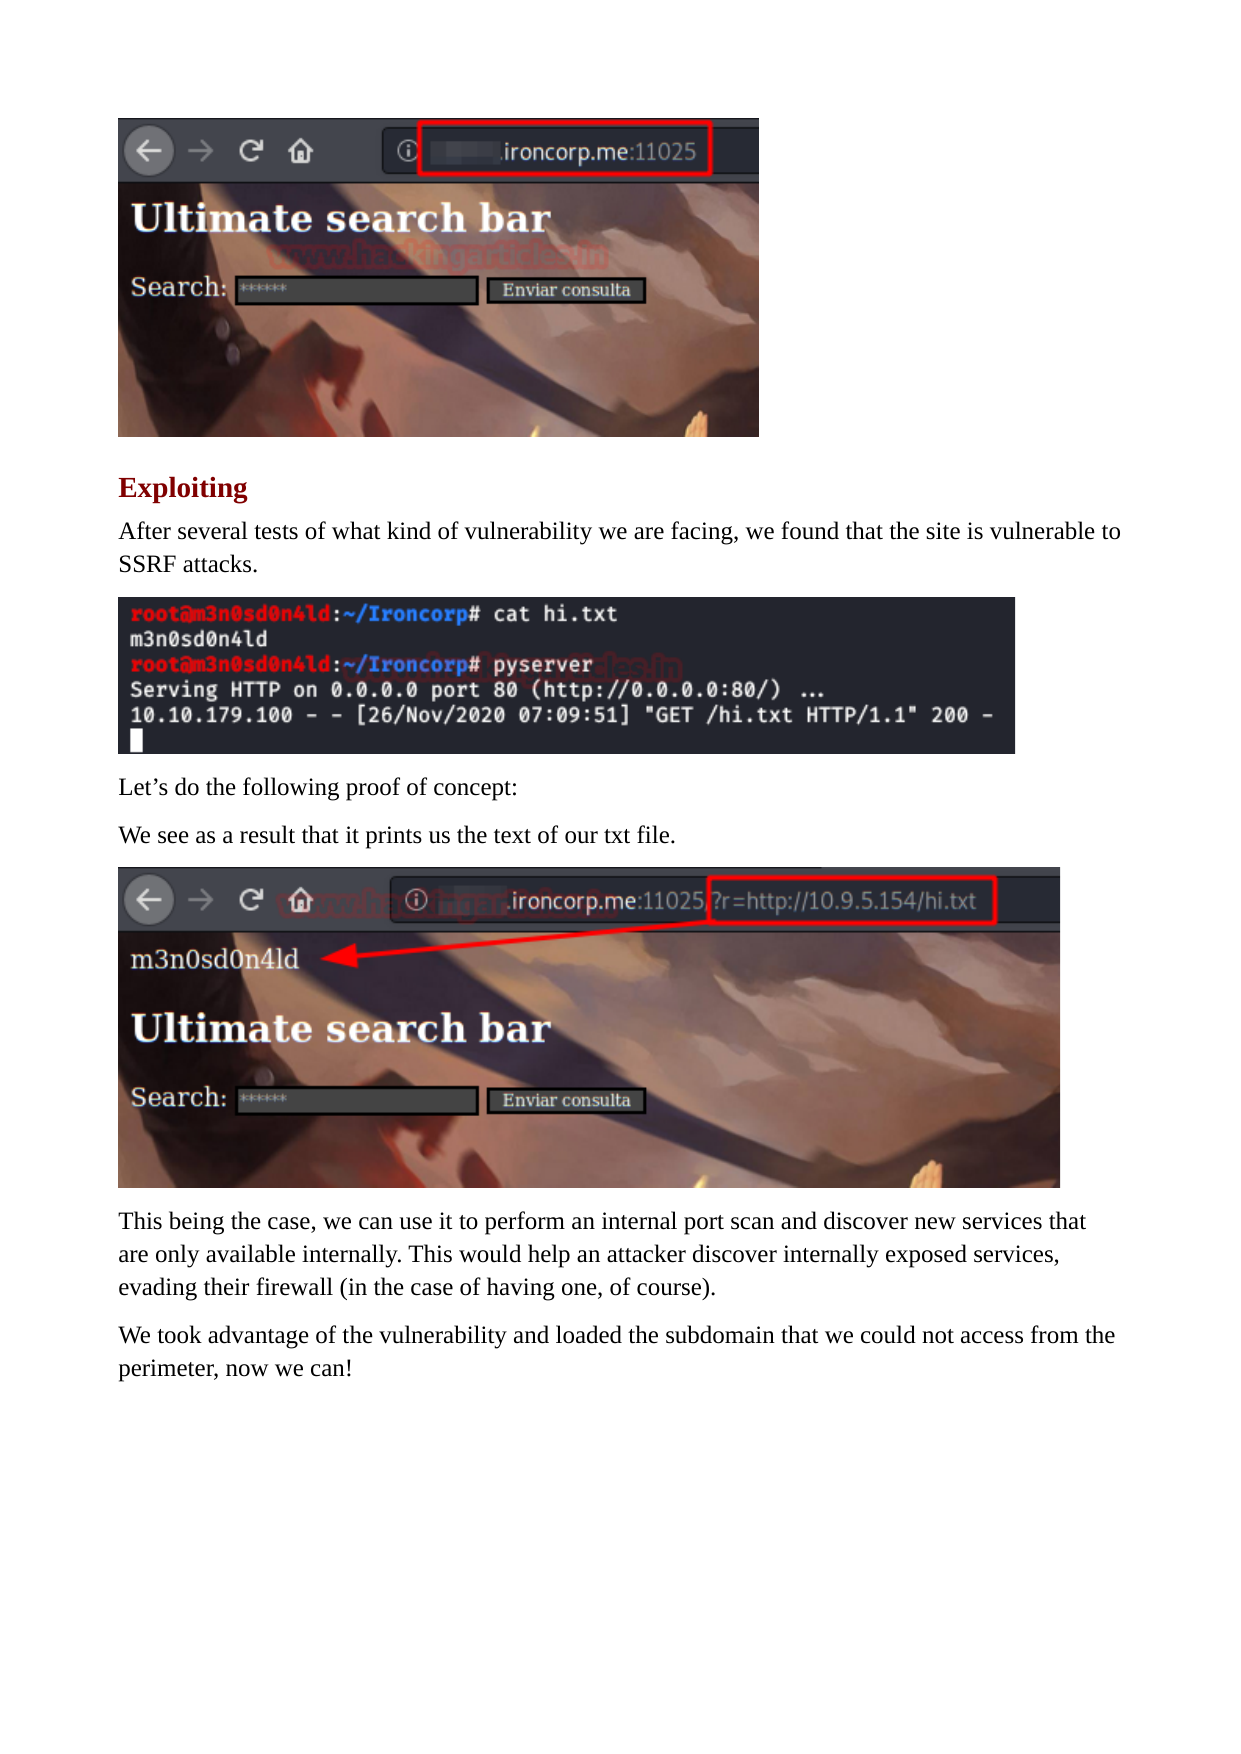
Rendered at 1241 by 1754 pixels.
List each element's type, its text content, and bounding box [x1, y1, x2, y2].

picture [118, 867, 1061, 1188]
text This being the case, we can use it to perform an internal port scan and discover new services that are only available internally. This would help an attacker discover internally exposed services, evading their firewall (in the case of having one, of course). [118, 1206, 1122, 1301]
text We see as a result that it prints us the text of our txt file. [118, 820, 1122, 848]
picture [118, 118, 759, 437]
text Let’s do the following proof of concept: [118, 772, 1122, 801]
picture [118, 597, 1015, 754]
subtitle Exploiting [118, 470, 1122, 504]
text After several tests of what kind of vulnerability we are facing, we found that the site is vulnerable to SSRF attacks. [118, 516, 1122, 578]
text We took advantage of the vulnerability and loaded the subdomain that we could not access from the perimeter, now we can! [118, 1320, 1122, 1382]
